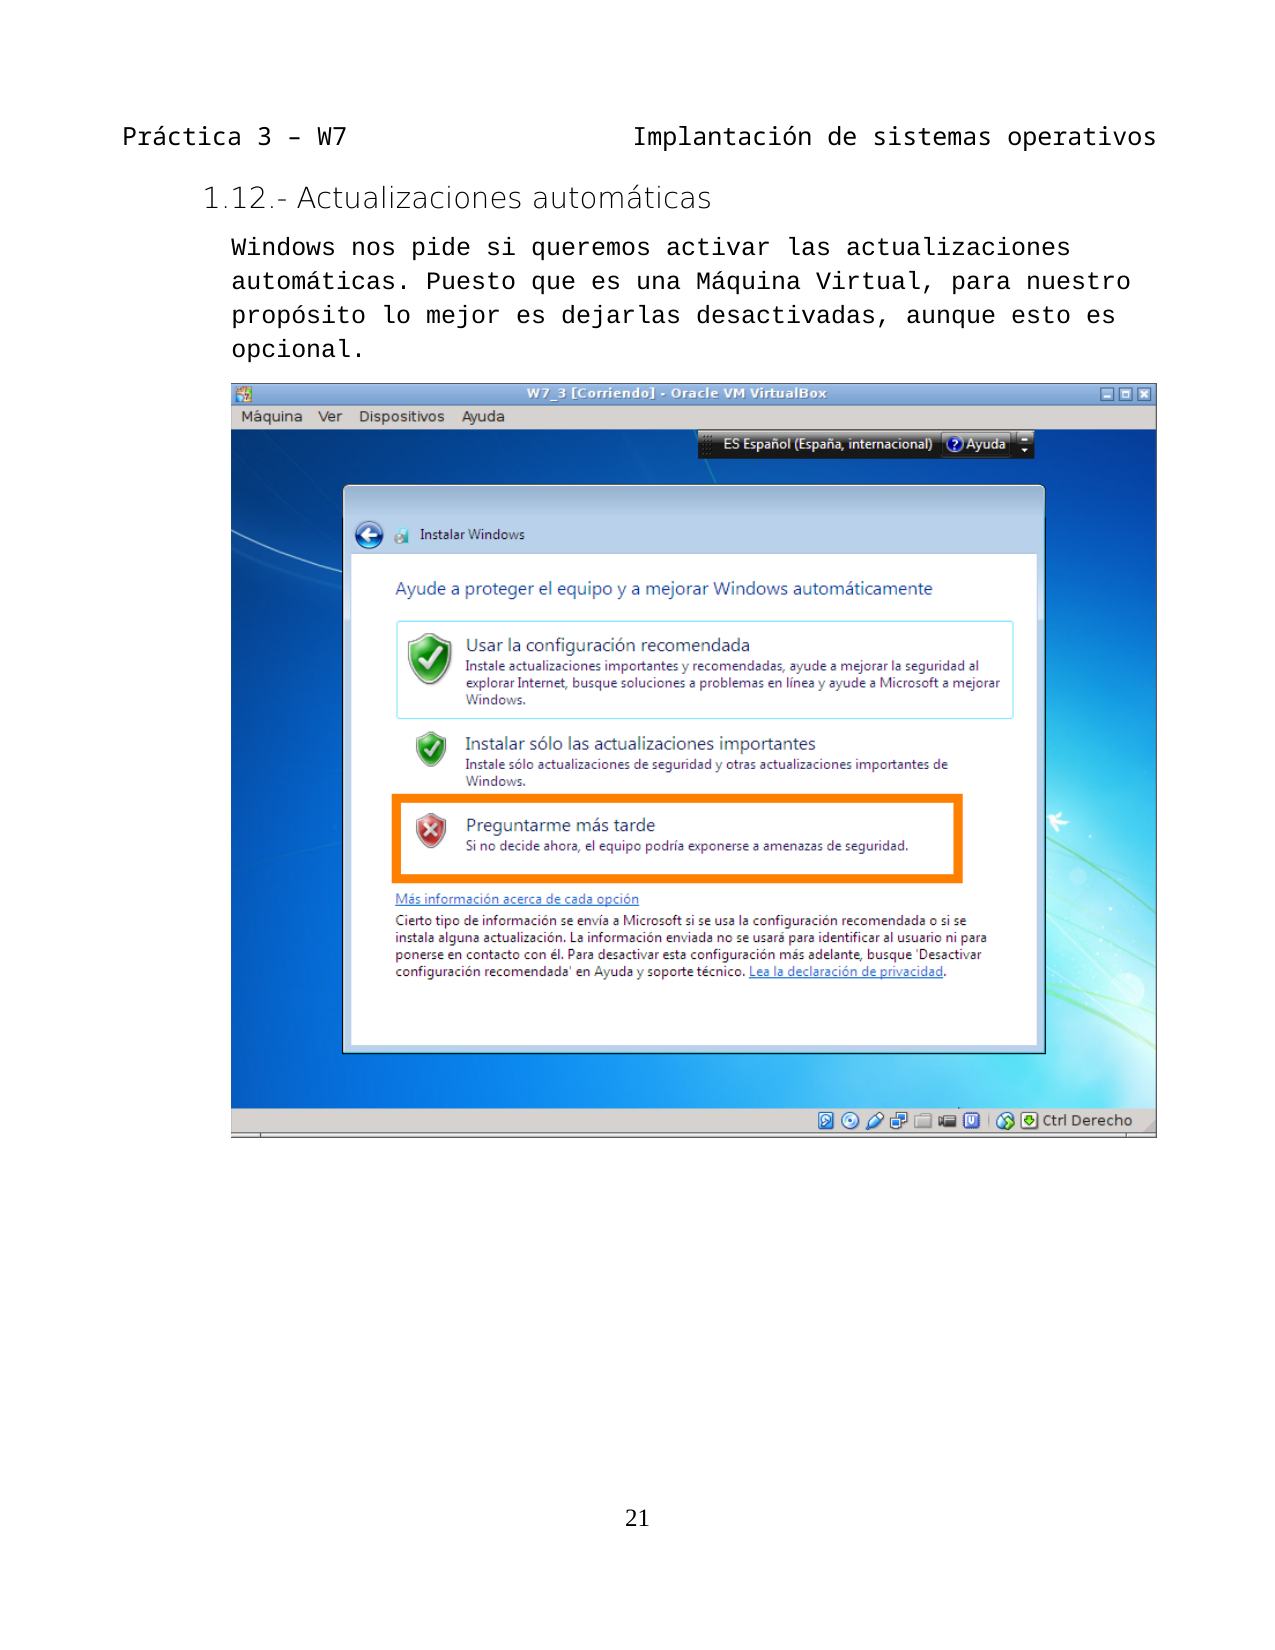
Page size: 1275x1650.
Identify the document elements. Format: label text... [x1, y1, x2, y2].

list Actualizaciones automáticas [193, 182, 1157, 216]
text Windows nos pide si queremos activar las actualizaciones automáticas. Puesto que es una Máquina Virtual, para nuestro propósito lo mejor es dejarlas desactivadas, aunque esto es opcional. [231, 235, 1157, 365]
picture [231, 383, 1157, 1138]
